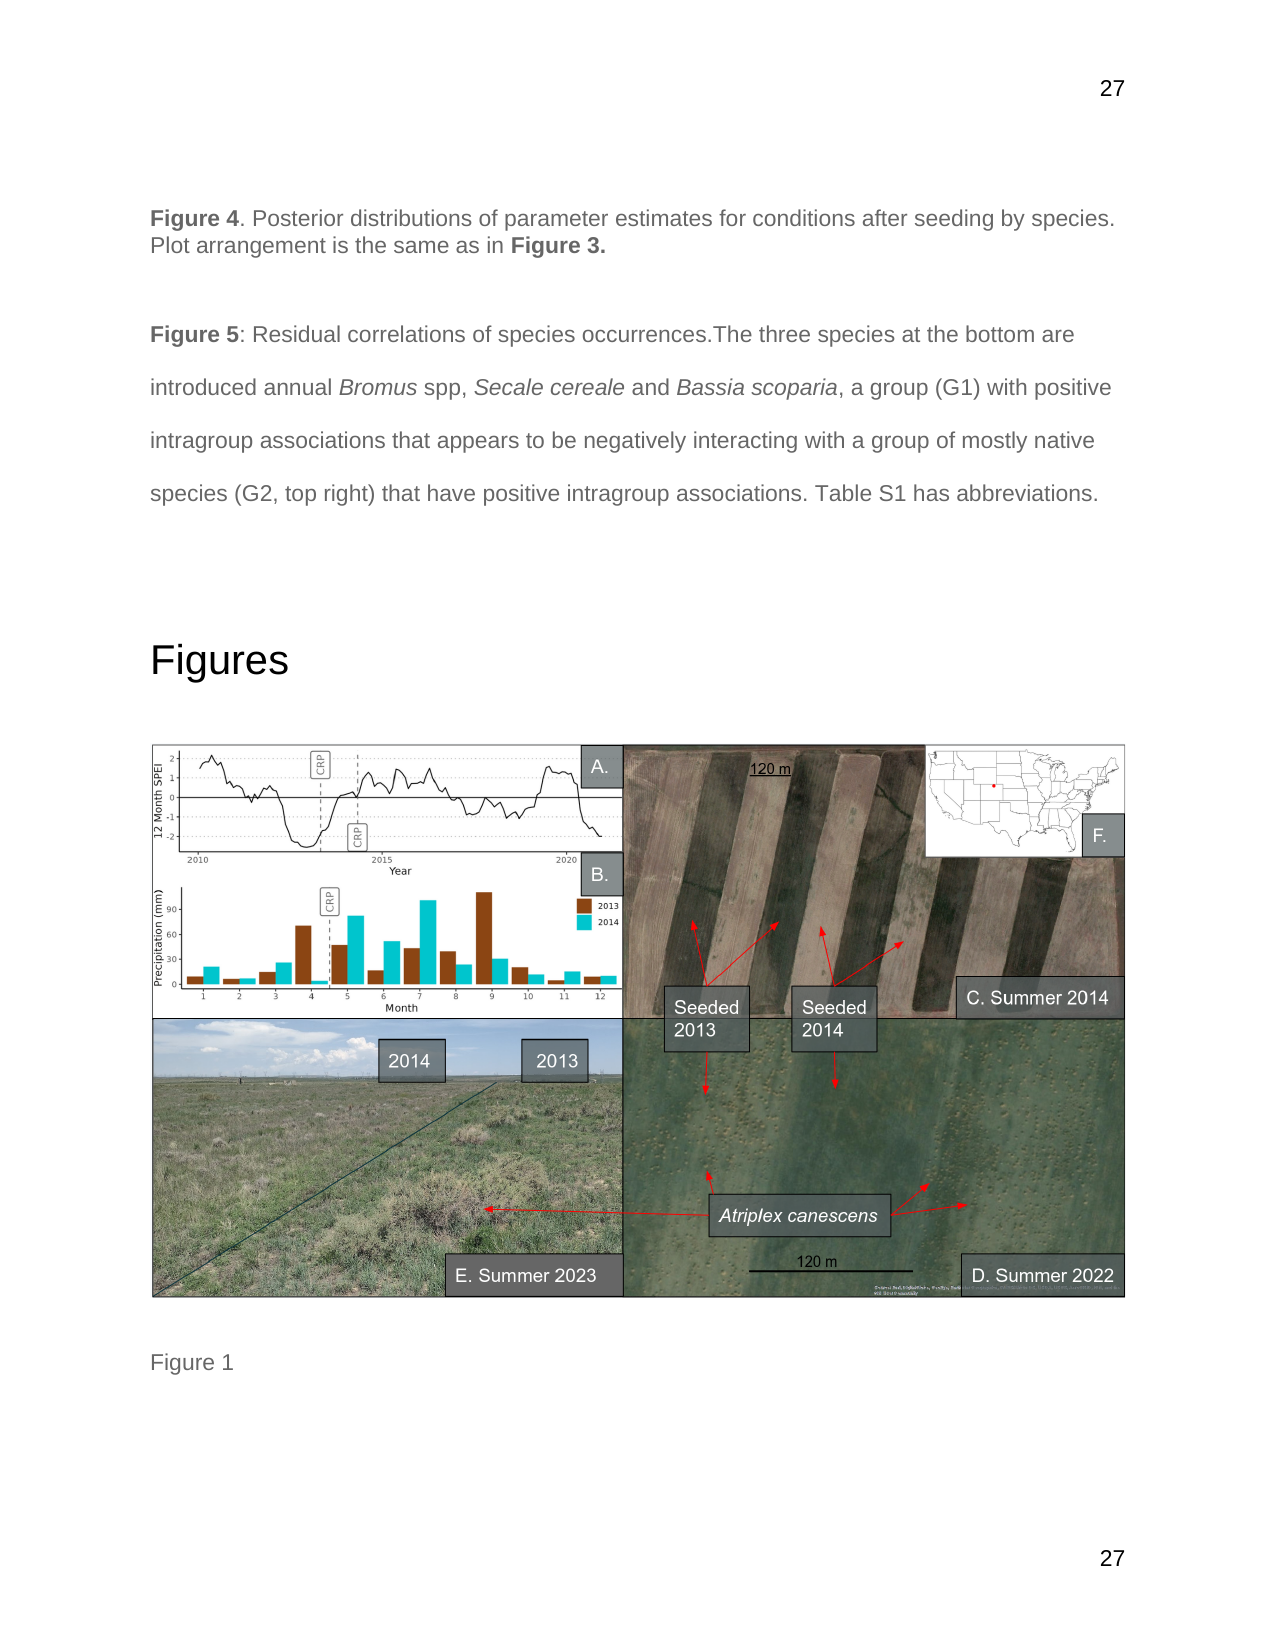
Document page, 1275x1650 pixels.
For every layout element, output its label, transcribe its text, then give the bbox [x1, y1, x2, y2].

picture [150, 743, 1125, 1298]
subtitle Figure 5: Residual correlations of species occurrences.The three species at the bottom are introduced annual Bromus spp, Secale cereale and Bassia scoparia, a group (G1) with positive intragroup associations that appears to be negatively interacting with a group of mostly native species (G2, top right) that have positive intragroup associations. Table S1 has abbreviations. [150, 321, 1125, 506]
subtitle Figure 1 [150, 1349, 1125, 1375]
subtitle Figures [150, 635, 1125, 683]
subtitle Figure 4. Posterior distributions of parameter estimates for conditions after seeding by species. Plot arrangement is the same as in Figure 3. [150, 205, 1125, 258]
